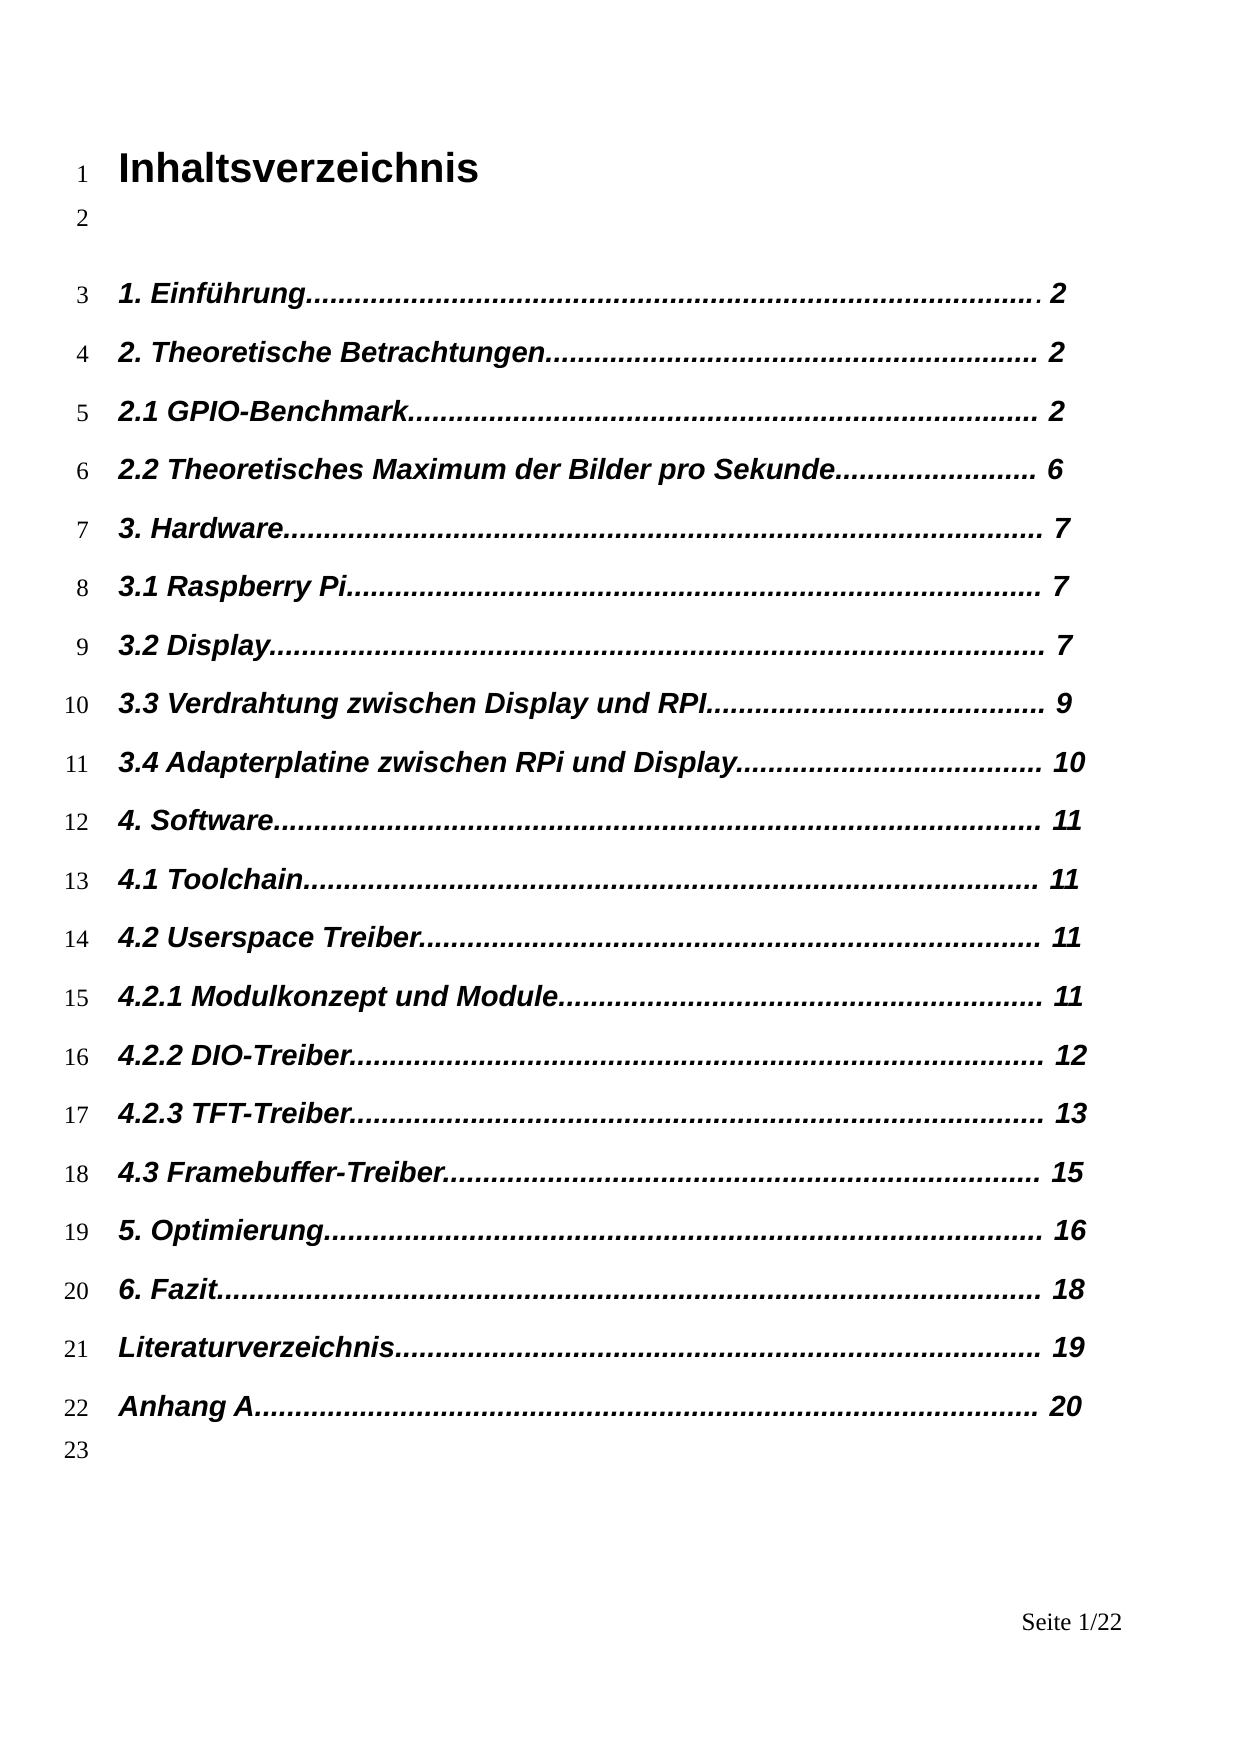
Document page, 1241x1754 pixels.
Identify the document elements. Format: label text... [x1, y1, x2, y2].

subtitle 4.2.2 DIO-Treiber...................................................................................... 12 [118, 1037, 1122, 1071]
subtitle 3.3 Verdrahtung zwischen Display und RPI.......................................... 9 [118, 686, 1122, 720]
subtitle 6. Fazit...................................................................................................... 18 [118, 1272, 1122, 1305]
subtitle 3.4 Adapterplatine zwischen RPi und Display...................................... 10 [118, 745, 1122, 778]
subtitle 4.3 Framebuffer-Treiber.......................................................................... 15 [118, 1154, 1122, 1188]
subtitle 4.2 Userspace Treiber............................................................................. 11 [118, 920, 1122, 954]
subtitle 4.1 Toolchain........................................................................................... 11 [118, 862, 1122, 895]
subtitle 4. Software............................................................................................... 11 [118, 803, 1122, 837]
subtitle 4.2.1 Modulkonzept und Module............................................................ 11 [118, 979, 1122, 1012]
subtitle Literaturverzeichnis................................................................................ 19 [118, 1330, 1122, 1364]
subtitle 1. Einführung........................................................................................... 2 [118, 276, 1122, 310]
subtitle Anhang A................................................................................................. 20 [118, 1389, 1122, 1422]
subtitle 3. Hardware.............................................................................................. 7 [118, 511, 1122, 544]
subtitle 3.1 Raspberry Pi...................................................................................... 7 [118, 569, 1122, 603]
subtitle 5. Optimierung......................................................................................... 16 [118, 1213, 1122, 1247]
subtitle 2.2 Theoretisches Maximum der Bilder pro Sekunde......................... 6 [118, 452, 1122, 486]
subtitle Inhaltsverzeichnis [118, 143, 1122, 191]
subtitle 2. Theoretische Betrachtungen............................................................. 2 [118, 335, 1122, 368]
subtitle 3.2 Display................................................................................................ 7 [118, 628, 1122, 661]
subtitle 4.2.3 TFT-Treiber...................................................................................... 13 [118, 1096, 1122, 1129]
subtitle 2.1 GPIO-Benchmark.............................................................................. 2 [118, 393, 1122, 427]
